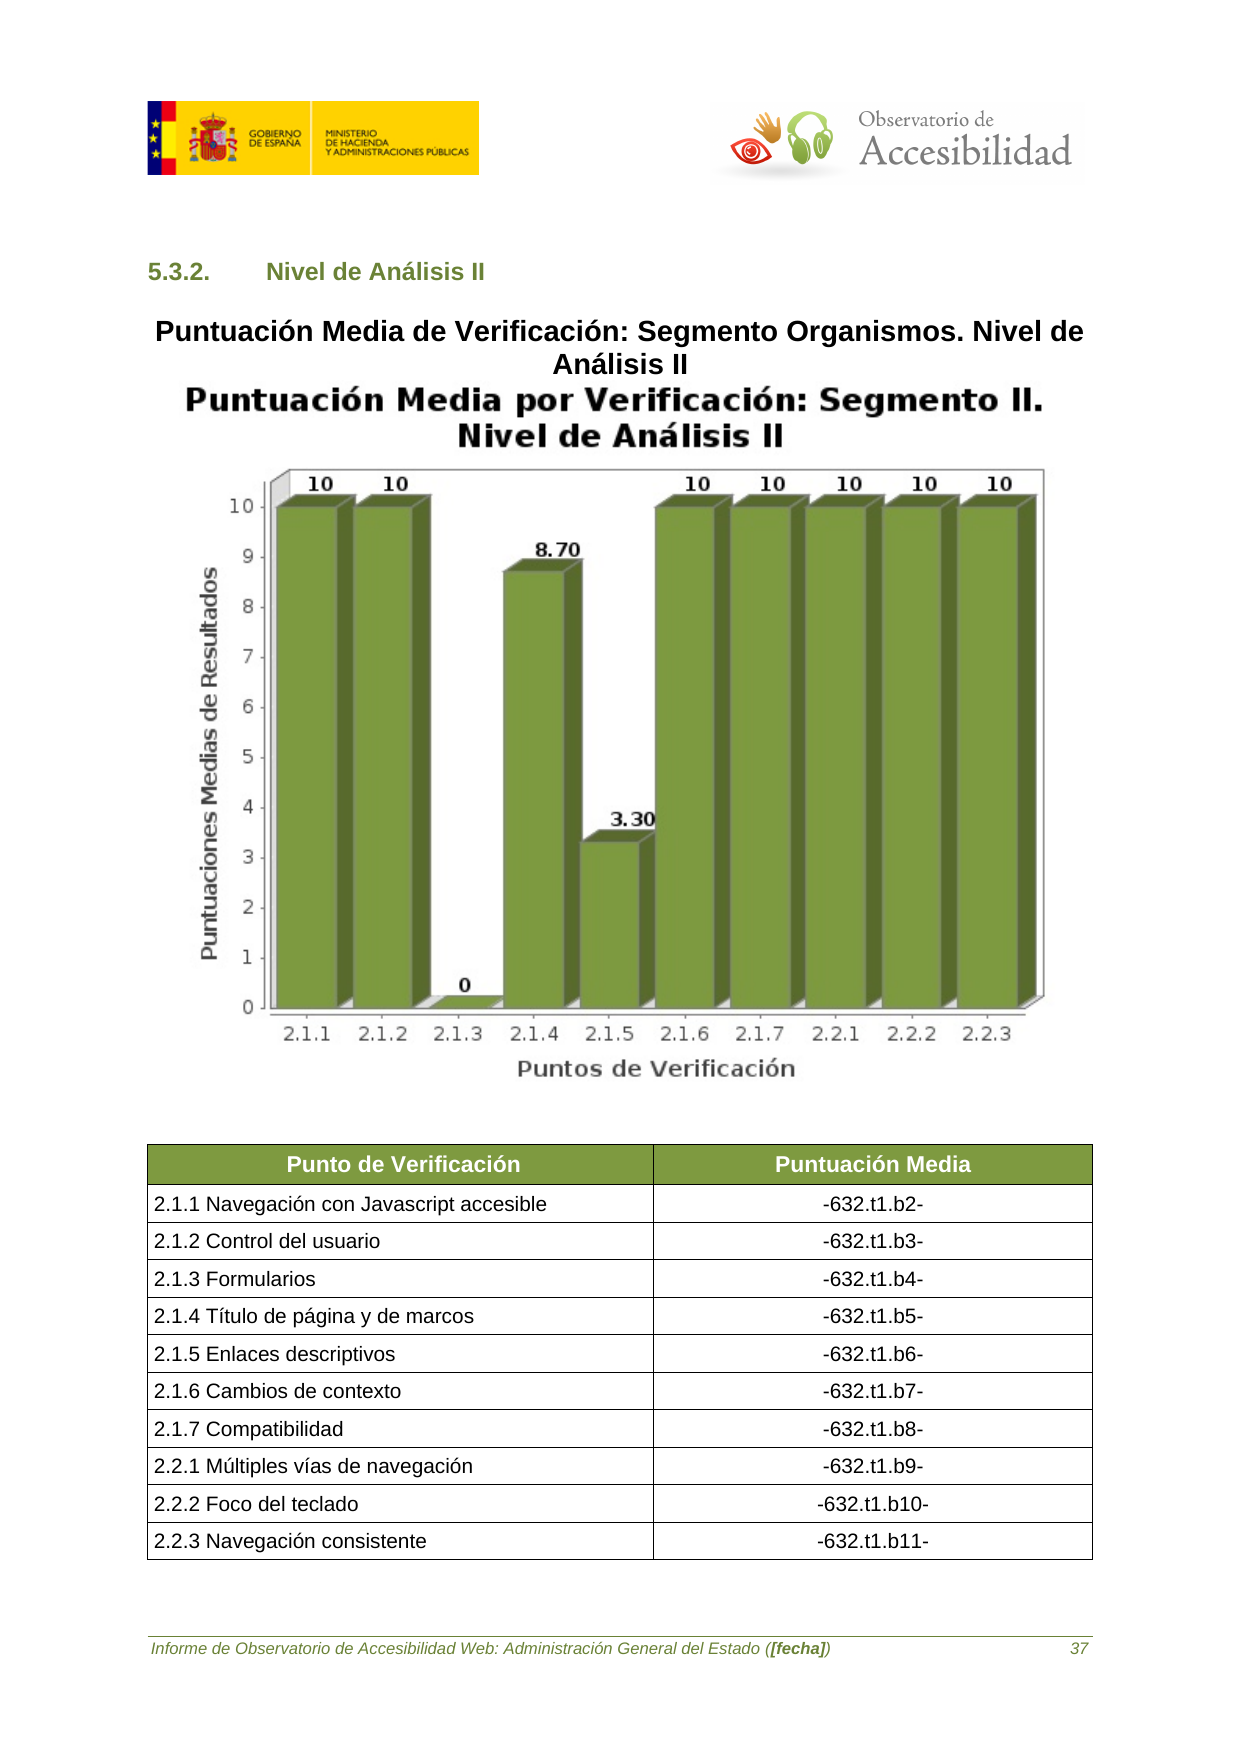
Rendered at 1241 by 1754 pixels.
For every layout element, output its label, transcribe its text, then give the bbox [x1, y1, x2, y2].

table_cell -632.t1.b11- [654, 1523, 1092, 1559]
table_cell 2.1.5 Enlaces descriptivos [148, 1335, 653, 1372]
table_cell 2.2.3 Navegación consistente [148, 1523, 653, 1559]
table_cell -632.t1.b4- [654, 1260, 1092, 1297]
table_cell 2.1.4 Título de página y de marcos [148, 1298, 653, 1334]
table_cell -632.t1.b2- [654, 1185, 1092, 1222]
table_cell 2.1.7 Compatibilidad [148, 1410, 653, 1447]
table_header Puntuación Media [654, 1145, 1092, 1184]
table_cell -632.t1.b3- [654, 1223, 1092, 1259]
table_cell -632.t1.b10- [654, 1485, 1092, 1522]
table_cell -632.t1.b9- [654, 1448, 1092, 1484]
table_cell 2.1.6 Cambios de contexto [148, 1373, 653, 1409]
table_cell -632.t1.b6- [654, 1335, 1092, 1372]
text Puntuación Media de Verificación: Segmento Organismos. Nivel de Análisis II [148, 314, 1092, 381]
table_cell 2.1.2 Control del usuario [148, 1223, 653, 1259]
table_cell -632.t1.b8- [654, 1410, 1092, 1447]
picture [178, 380, 1062, 1091]
picture [710, 102, 1086, 185]
table_cell -632.t1.b7- [654, 1373, 1092, 1409]
table_cell 2.1.1 Navegación con Javascript accesible [148, 1185, 653, 1222]
table_cell -632.t1.b5- [654, 1298, 1092, 1334]
table_cell 2.2.2 Foco del teclado [148, 1485, 653, 1522]
table_header Punto de Verificación [148, 1145, 653, 1184]
subtitle Nivel de Análisis II [148, 257, 1092, 286]
picture [147, 101, 479, 175]
table_cell 2.2.1 Múltiples vías de navegación [148, 1448, 653, 1484]
table_cell 2.1.3 Formularios [148, 1260, 653, 1297]
